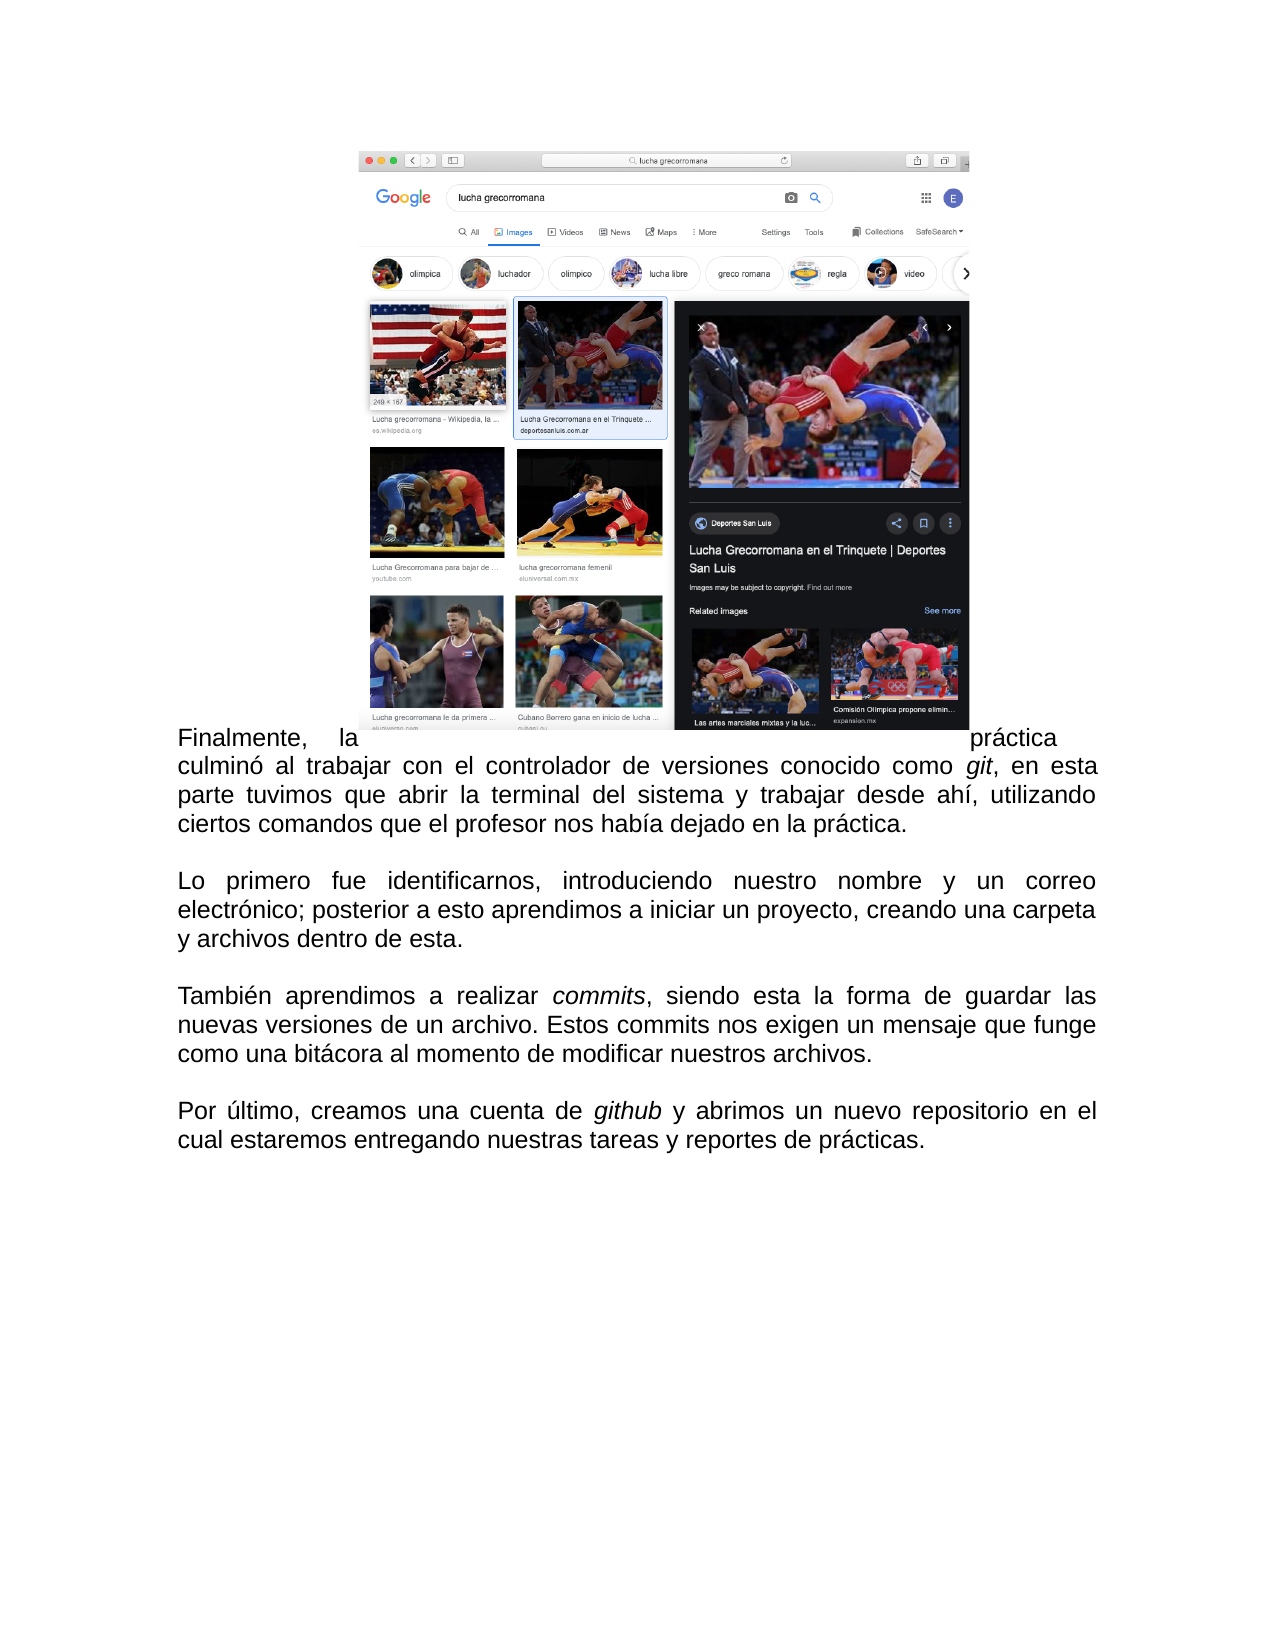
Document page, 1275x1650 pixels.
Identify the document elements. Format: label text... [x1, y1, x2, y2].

text También aprendimos a realizar commits, siendo esta la forma de guardar las nuevas versiones de un archivo. Estos commits nos exigen un mensaje que funge como una bitácora al momento de modificar nuestros archivos. [177, 981, 1098, 1068]
text Lo primero fue identificarnos, introduciendo nuestro nombre y un correo electrónico; posterior a esto aprendimos a iniciar un proyecto, creando una carpeta y archivos dentro de esta. [177, 866, 1098, 953]
text Finalmente, la práctica culminó al trabajar con el controlador de versiones conocido como git, en esta parte tuvimos que abrir la terminal del sistema y trabajar desde ahí, utilizando ciertos comandos que el profesor nos había dejado en la práctica. [177, 723, 1098, 838]
text Por último, creamos una cuenta de github y abrimos un nuevo repositorio en el cual estaremos entregando nuestras tareas y reportes de prácticas. [177, 1096, 1098, 1154]
